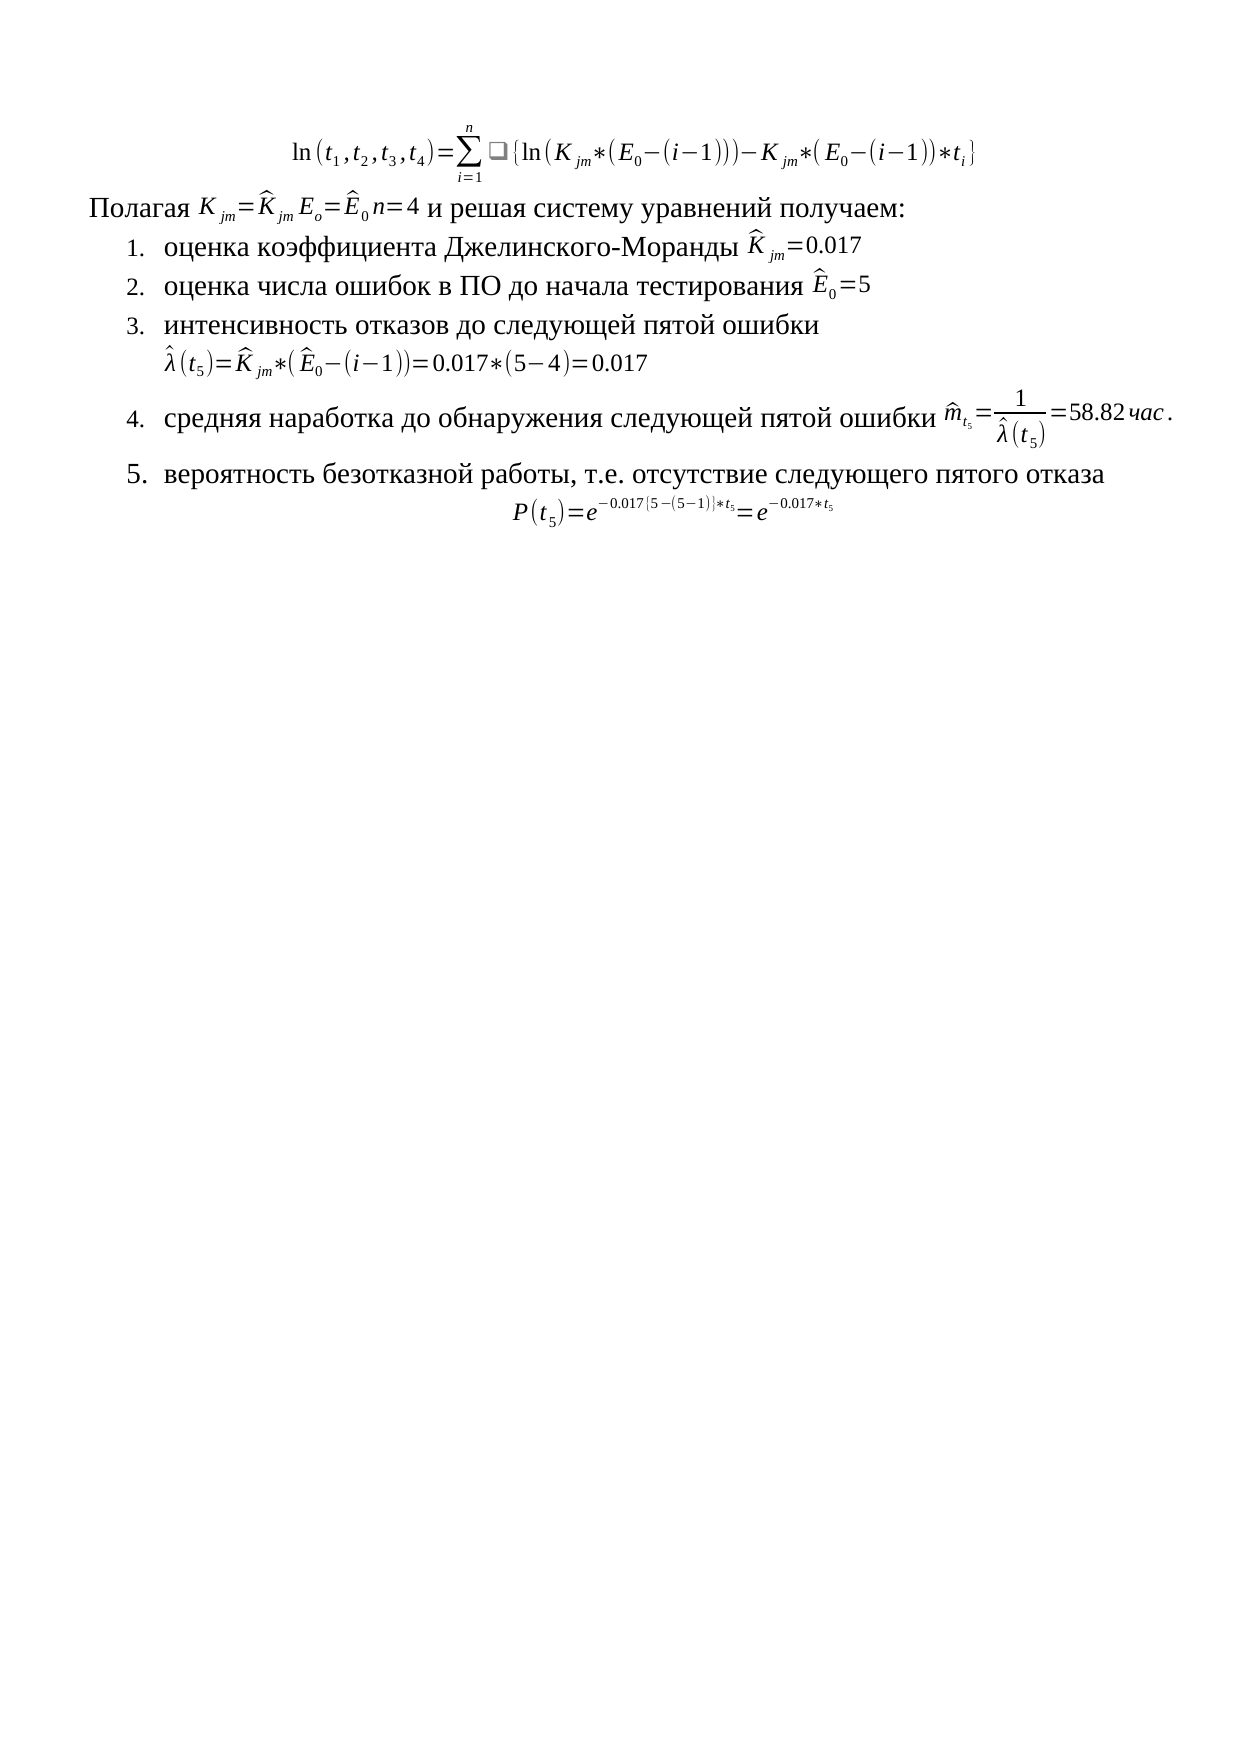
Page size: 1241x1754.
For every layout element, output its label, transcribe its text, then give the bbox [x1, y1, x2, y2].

list вероятность безотказной работы, т.е. отсутствие следующего пятого отказа [126, 456, 1181, 489]
list оценка коэффициента Джелинского-Моранды [126, 229, 1181, 263]
list средняя наработка до обнаружения следующей пятой ошибки [126, 384, 1181, 451]
list интенсивность отказов до следующей пятой ошибки [126, 307, 1181, 380]
text Полагая и решая систему уравнений получаем: [89, 190, 1181, 224]
list оценка числа ошибок в ПО до начала тестирования [126, 268, 1181, 302]
